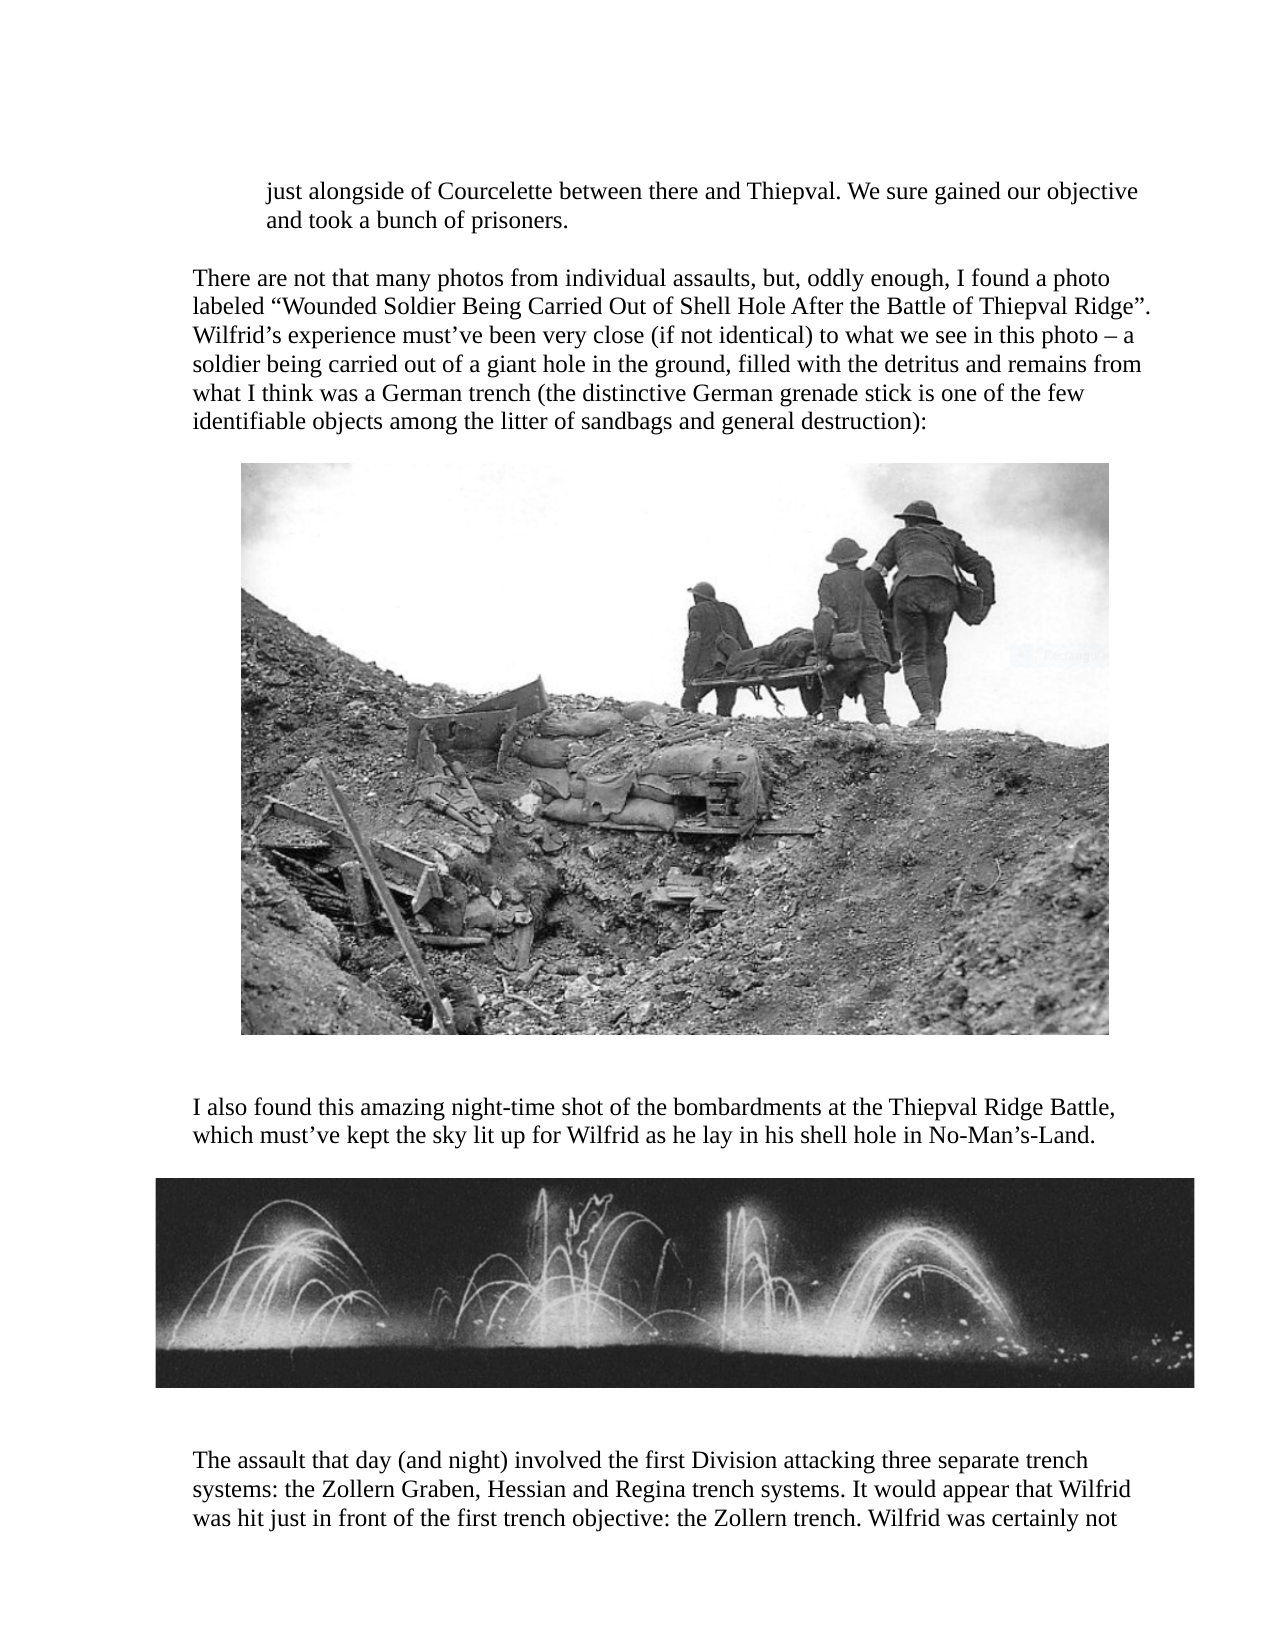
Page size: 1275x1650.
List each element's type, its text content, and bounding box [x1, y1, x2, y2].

text I also found this amazing night-time shot of the bombardments at the Thiepval Ridge Battle, which must’ve kept the sky lit up for Wilfrid as he lay in his shell hole in No-Man’s-Land. [192, 1092, 1158, 1149]
picture [241, 463, 1109, 1035]
text just alongside of Courcelette between there and Thiepval. We sure gained our objective and took a bunch of prisoners. [266, 176, 1158, 234]
text The assault that day (and night) involved the first Division attacking three separate trench systems: the Zollern Graben, Hessian and Regina trench systems. It would appear that Wilfrid was hit just in front of the first trench objective: the Zollern trench. Wilfrid was certainly not [192, 1445, 1158, 1532]
picture [155, 1178, 1195, 1388]
text There are not that many photos from individual assaults, but, oddly enough, I found a photo labeled “Wounded Soldier Being Carried Out of Shell Hole After the Battle of Thiepval Ridge”. Wilfrid’s experience must’ve been very close (if not identical) to what we see in this photo – a soldier being carried out of a giant hole in the ground, filled with the detritus and remains from what I think was a German trench (the distinctive German grenade stick is one of the few identifiable objects among the litter of sandbags and general destruction): [192, 263, 1158, 435]
